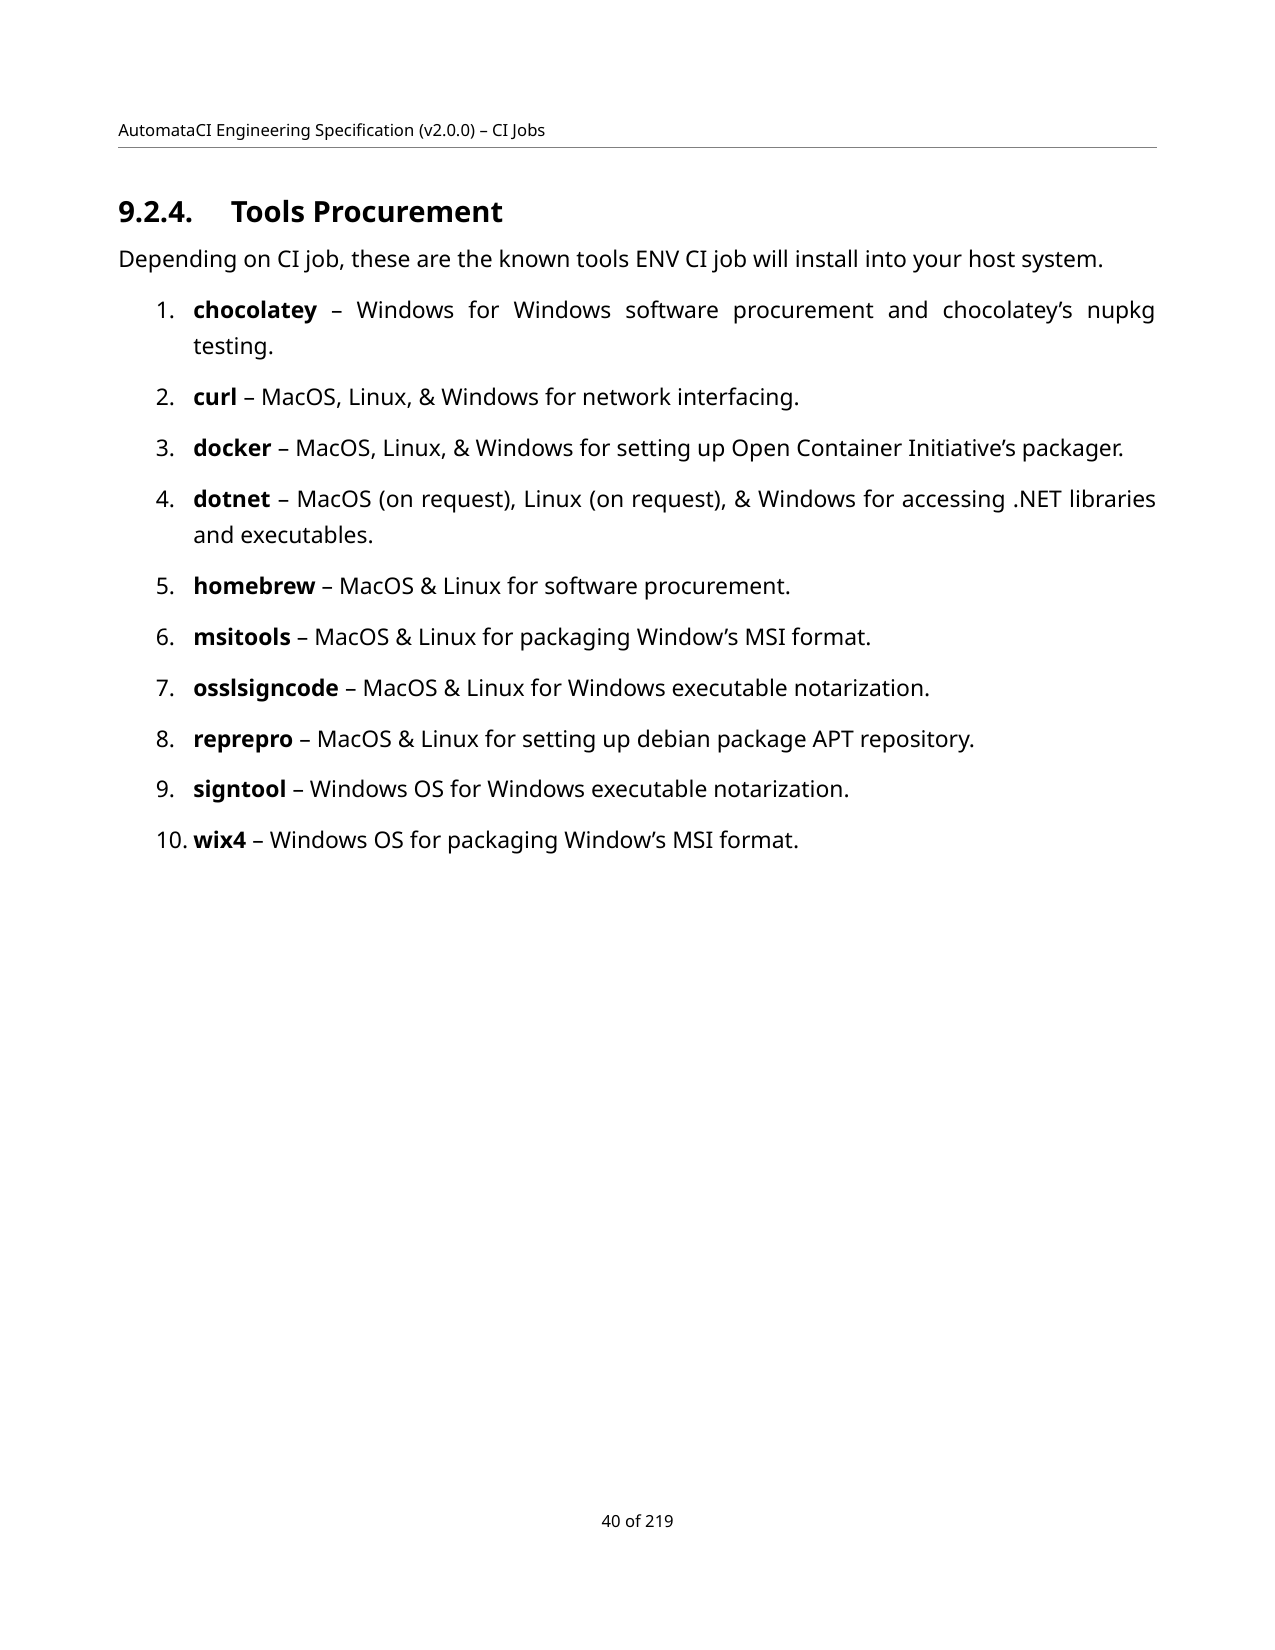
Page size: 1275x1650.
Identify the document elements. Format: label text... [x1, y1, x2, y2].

list chocolatey – Windows for Windows software procurement and chocolatey’s nupkg testing. [156, 294, 1157, 361]
list msitools – MacOS & Linux for packaging Window’s MSI format. [156, 621, 1157, 652]
list signtool – Windows OS for Windows executable notarization. [156, 773, 1157, 805]
list curl – MacOS, Linux, & Windows for network interfacing. [156, 381, 1157, 412]
list docker – MacOS, Linux, & Windows for setting up Open Container Initiative’s packager. [156, 432, 1157, 463]
subtitle Tools Procurement [118, 191, 1157, 231]
list dotnet – MacOS (on request), Linux (on request), & Windows for accessing .NET libraries and executables. [156, 483, 1157, 550]
list osslsigncode – MacOS & Linux for Windows executable notarization. [156, 672, 1157, 703]
list homebrew – MacOS & Linux for software procurement. [156, 570, 1157, 601]
list reprepro – MacOS & Linux for setting up debian package APT repository. [156, 722, 1157, 754]
text Depending on CI job, these are the known tools ENV CI job will install into your host system. [118, 243, 1157, 274]
list wix4 – Windows OS for packaging Window’s MSI format. [156, 824, 1157, 856]
